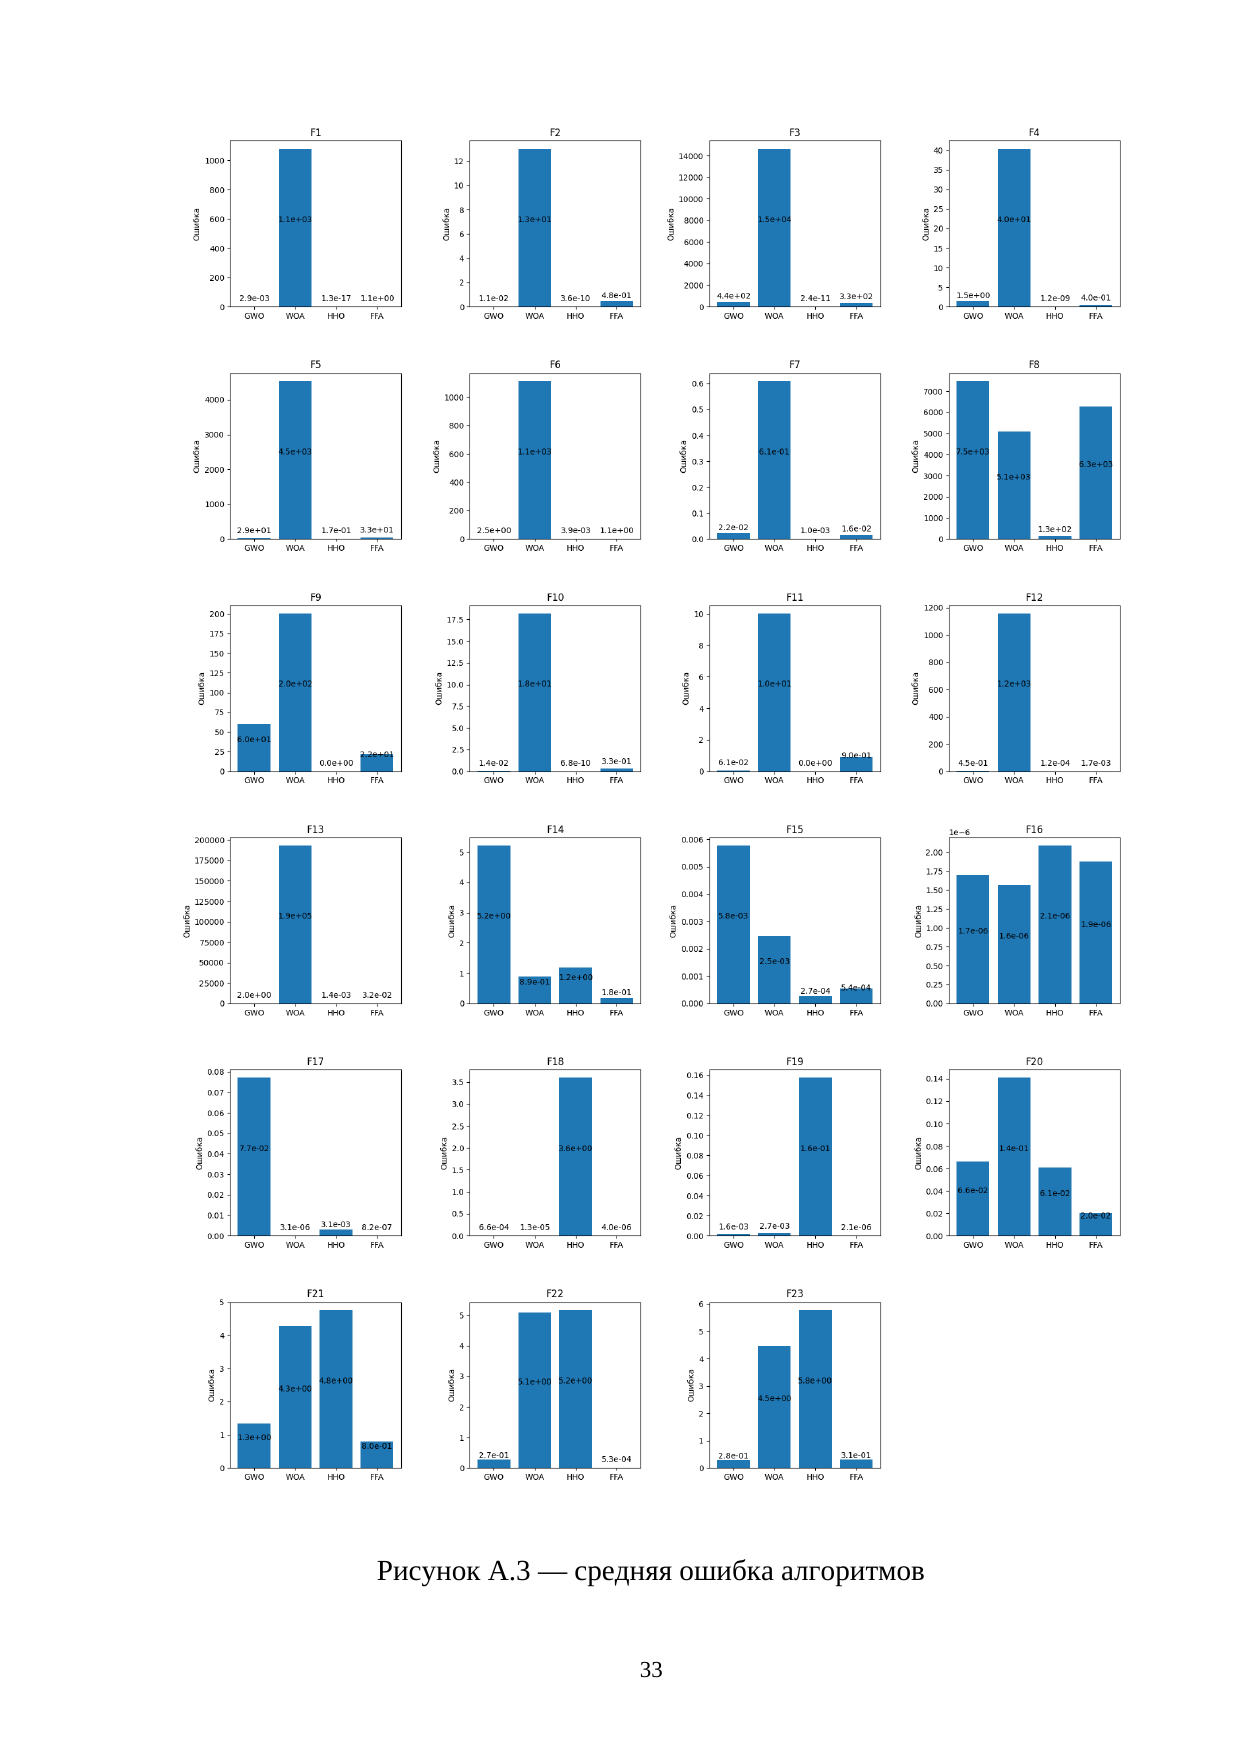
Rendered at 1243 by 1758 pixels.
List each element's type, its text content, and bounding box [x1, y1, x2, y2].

text Рисунок А.3 — средняя ошибка алгоритмов [177, 1553, 1124, 1587]
picture [177, 122, 1125, 1487]
